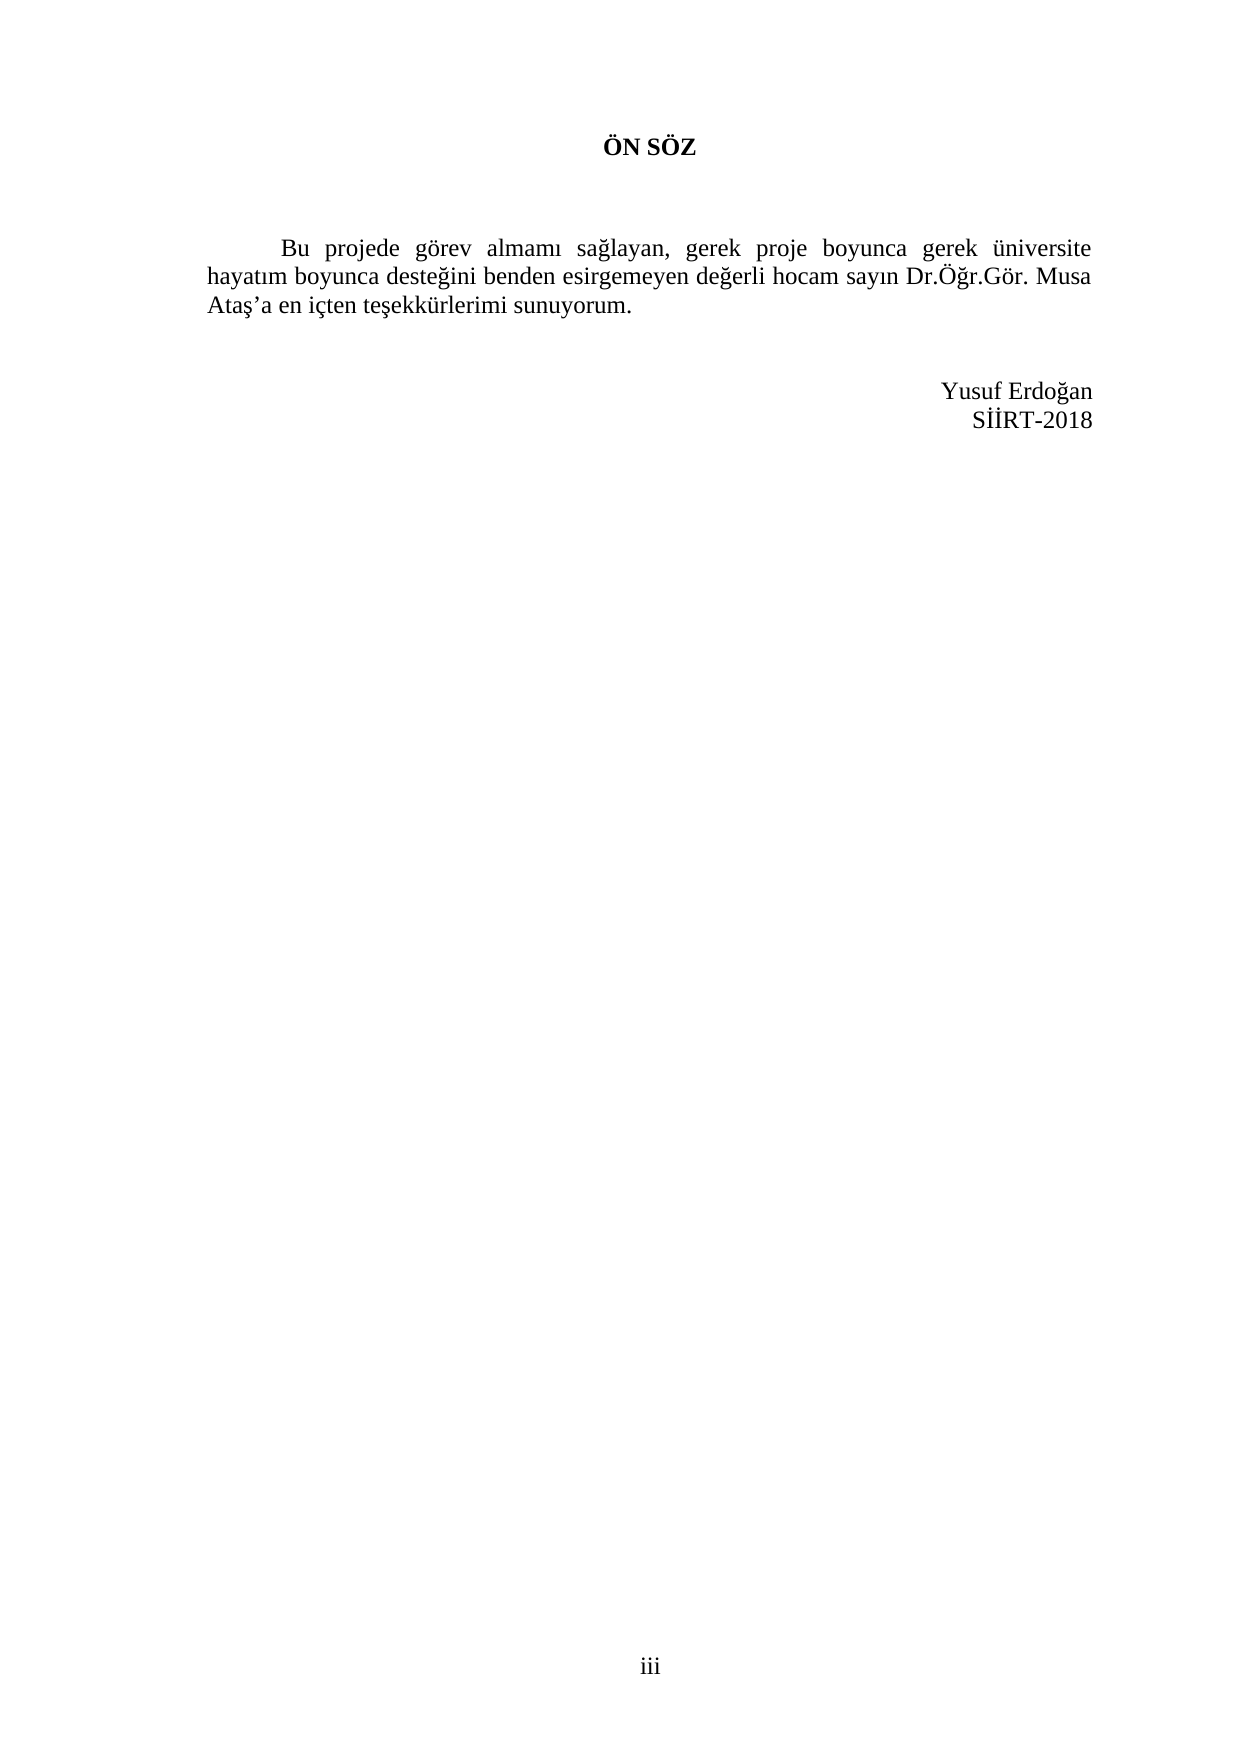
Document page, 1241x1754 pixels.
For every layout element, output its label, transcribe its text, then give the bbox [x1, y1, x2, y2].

text Yusuf Erdoğan [207, 376, 1092, 405]
text Bu projede görev almamı sağlayan, gerek proje boyunca gerek üniversite hayatım boyunca desteğini benden esirgemeyen değerli hocam sayın Dr.Öğr.Gör. Musa Ataş’a en içten teşekkürlerimi sunuyorum. [207, 233, 1092, 319]
text SİİRT-2018 [207, 405, 1092, 434]
subtitle ÖN SÖZ [207, 132, 1092, 161]
